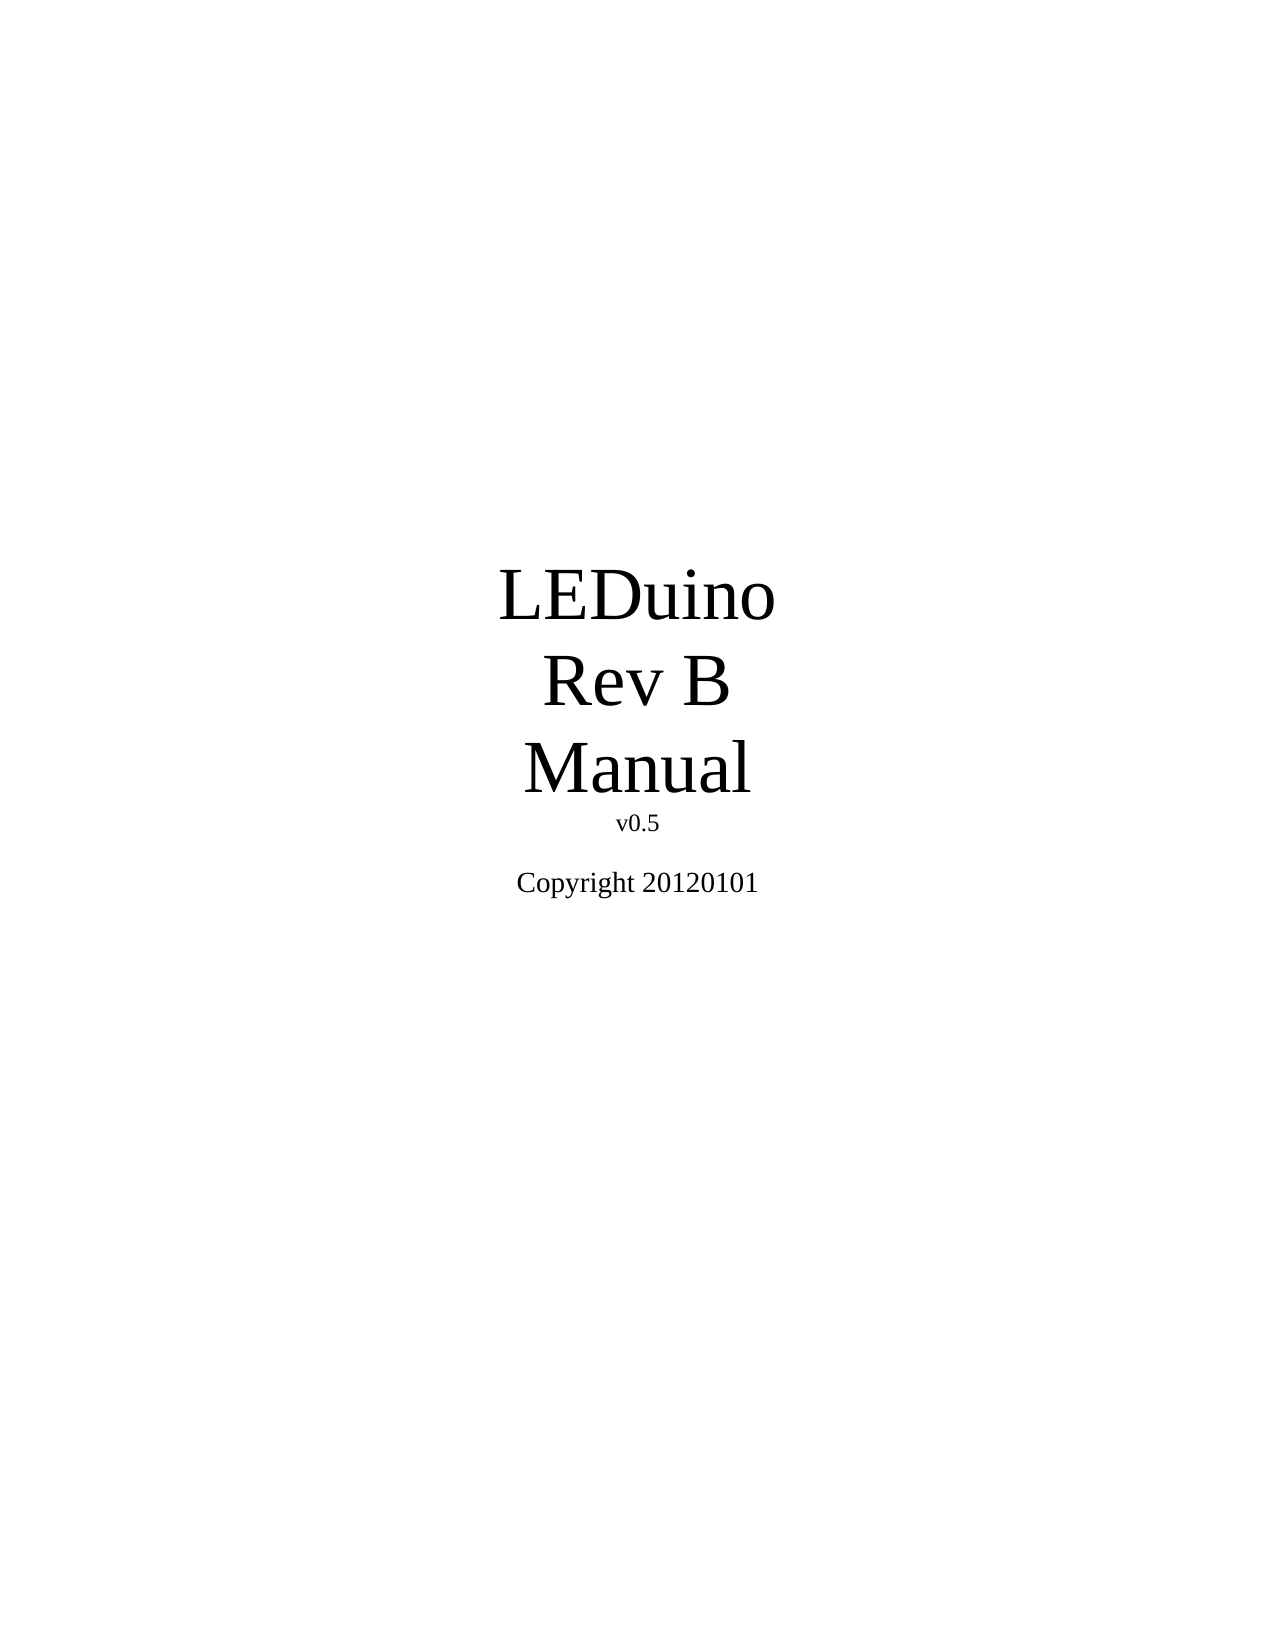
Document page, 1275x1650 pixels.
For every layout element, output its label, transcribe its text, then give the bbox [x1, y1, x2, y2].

text Rev B [118, 636, 1157, 722]
text v0.5 [118, 808, 1157, 837]
text Manual [118, 722, 1157, 808]
text Copyright 20120101 [118, 866, 1157, 899]
text LEDuino [118, 549, 1157, 636]
